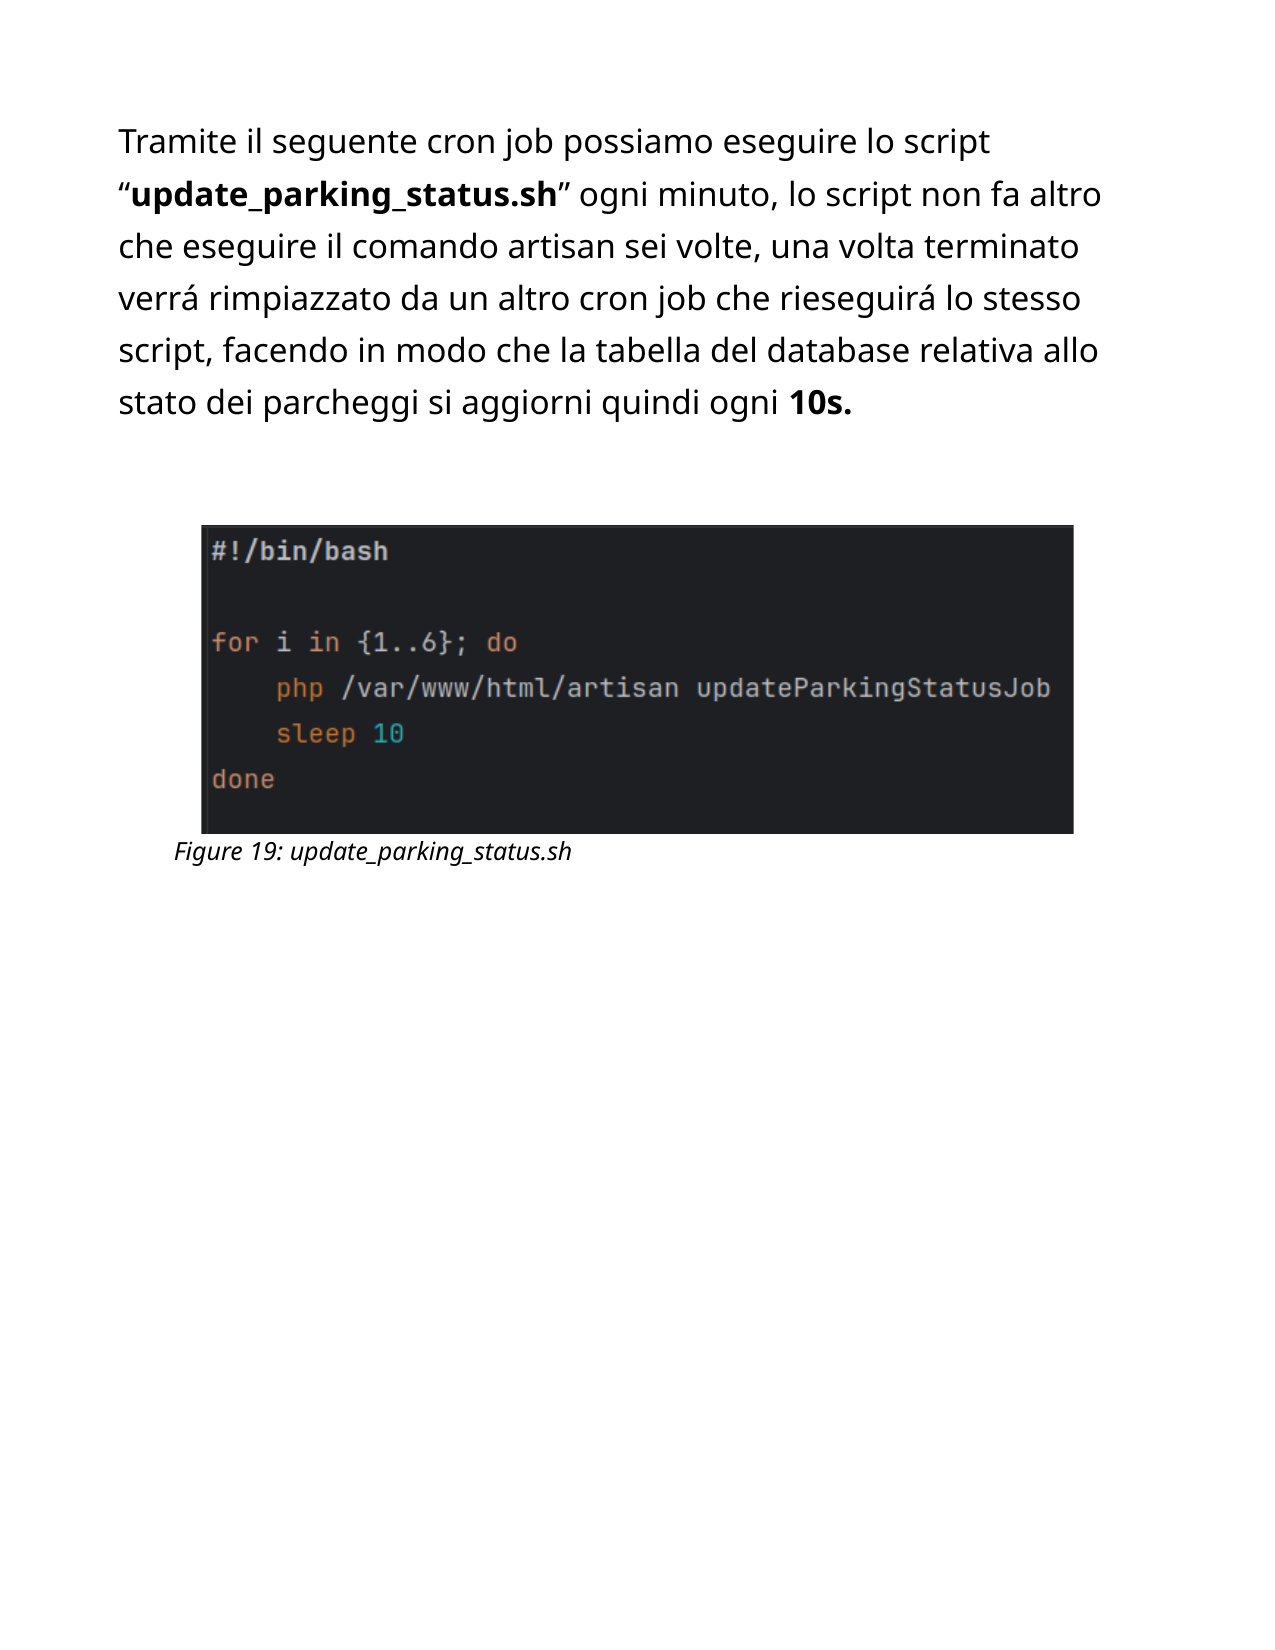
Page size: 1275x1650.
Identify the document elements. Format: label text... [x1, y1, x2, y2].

text Figure 19: update_parking_status.sh [173, 525, 1102, 868]
picture [201, 525, 1074, 834]
text Tramite il seguente cron job possiamo eseguire lo script “update_parking_status.sh” ogni minuto, lo script non fa altro che eseguire il comando artisan sei volte, una volta terminato verrá rimpiazzato da un altro cron job che rieseguirá lo stesso script, facendo in modo che la tabella del database relativa allo stato dei parcheggi si aggiorni quindi ogni 10s. [118, 118, 1157, 424]
